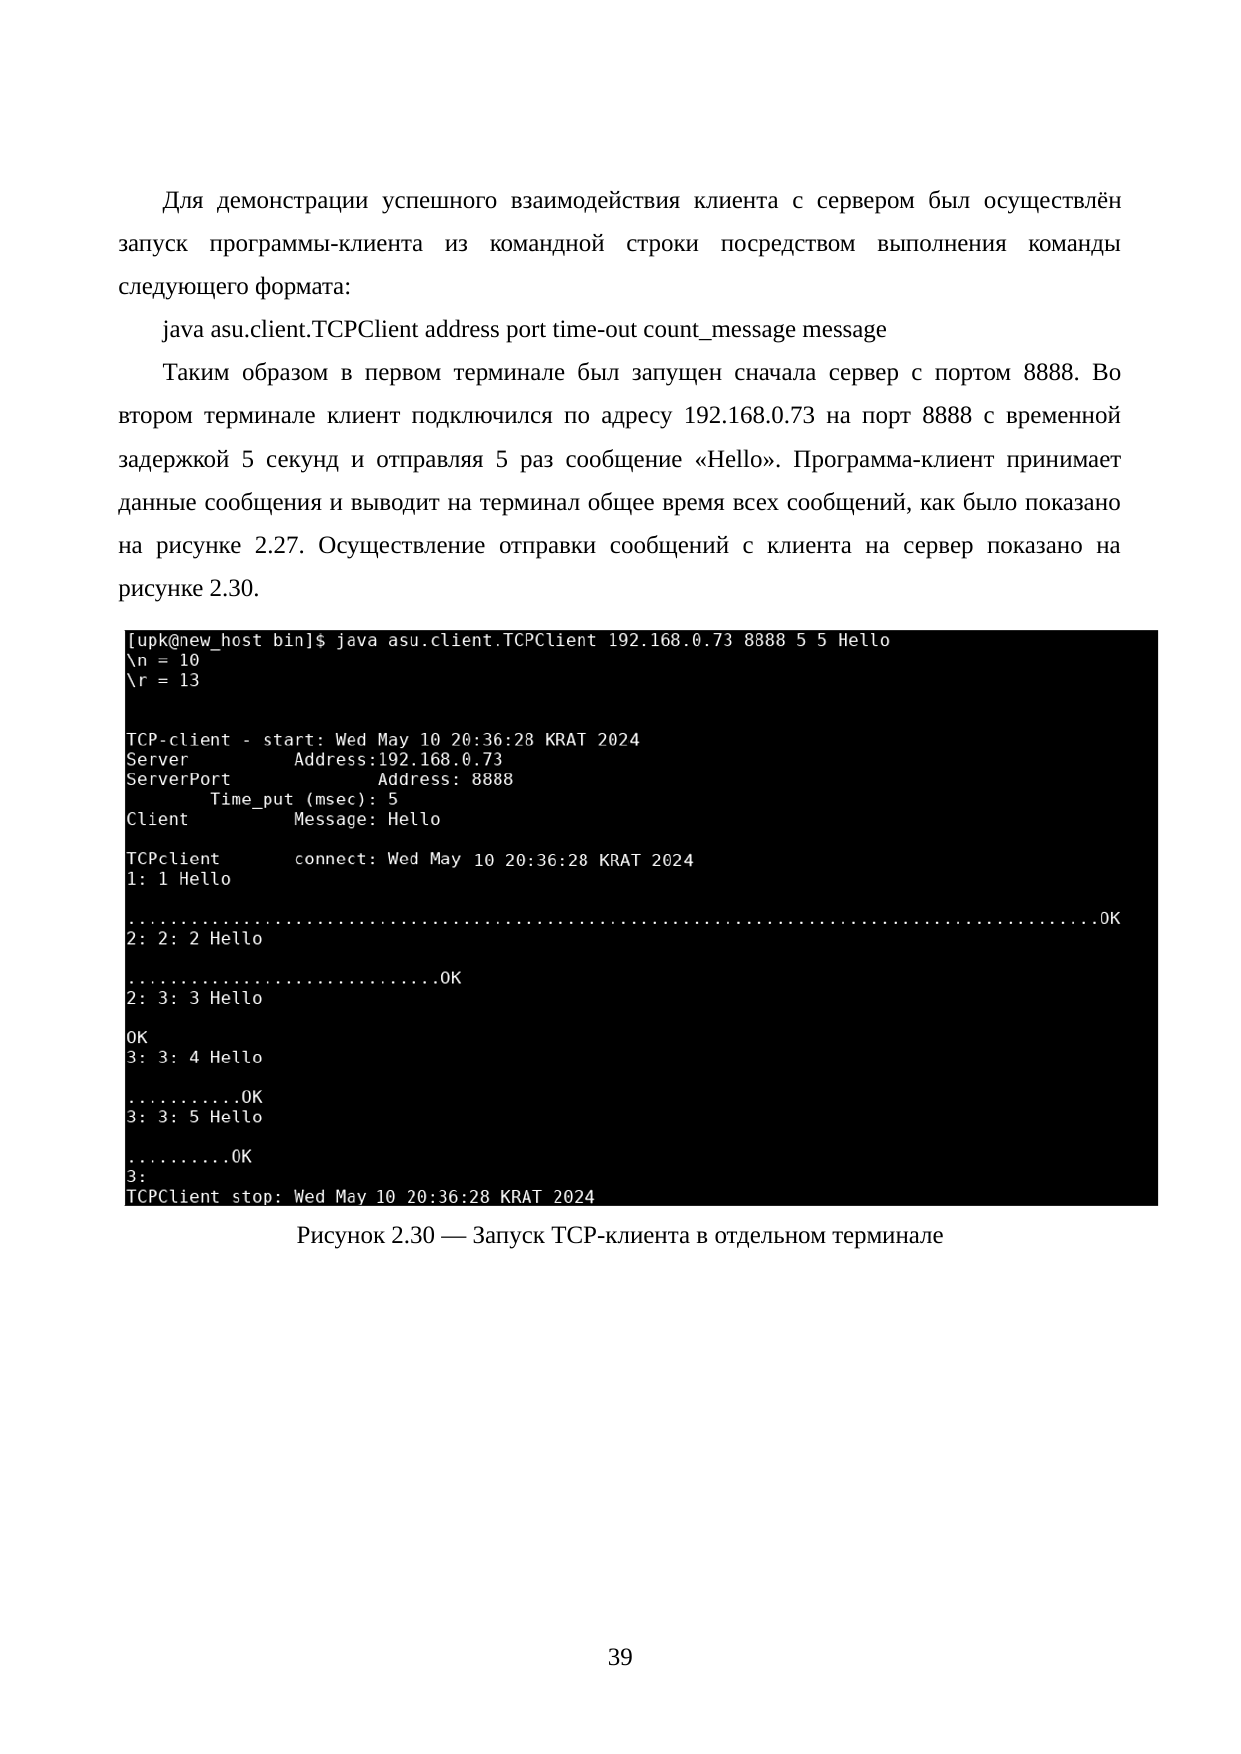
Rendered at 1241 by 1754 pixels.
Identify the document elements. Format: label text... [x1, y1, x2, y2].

text Рисунок 2.30 — Запуск TCP-клиента в отдельном терминале [118, 616, 1122, 1249]
text Для демонстрации успешного взаимодействия клиента с сервером был осуществлён запуск программы-клиента из командной строки посредством выполнения команды следующего формата: [118, 185, 1122, 300]
picture [124, 630, 1159, 1206]
text java asu.client.TCPClient address port time-out count_message message [118, 314, 1122, 343]
text Таким образом в первом терминале был запущен сначала сервер с портом 8888. Во втором терминале клиент подключился по адресу 192.168.0.73 на порт 8888 с временной задержкой 5 секунд и отправляя 5 раз сообщение «Hello». Программа-клиент принимает данные сообщения и выводит на терминал общее время всех сообщений, как было показано на рисунке 2.27. Осуществление отправки сообщений с клиента на сервер показано на рисунке 2.30. [118, 357, 1122, 602]
